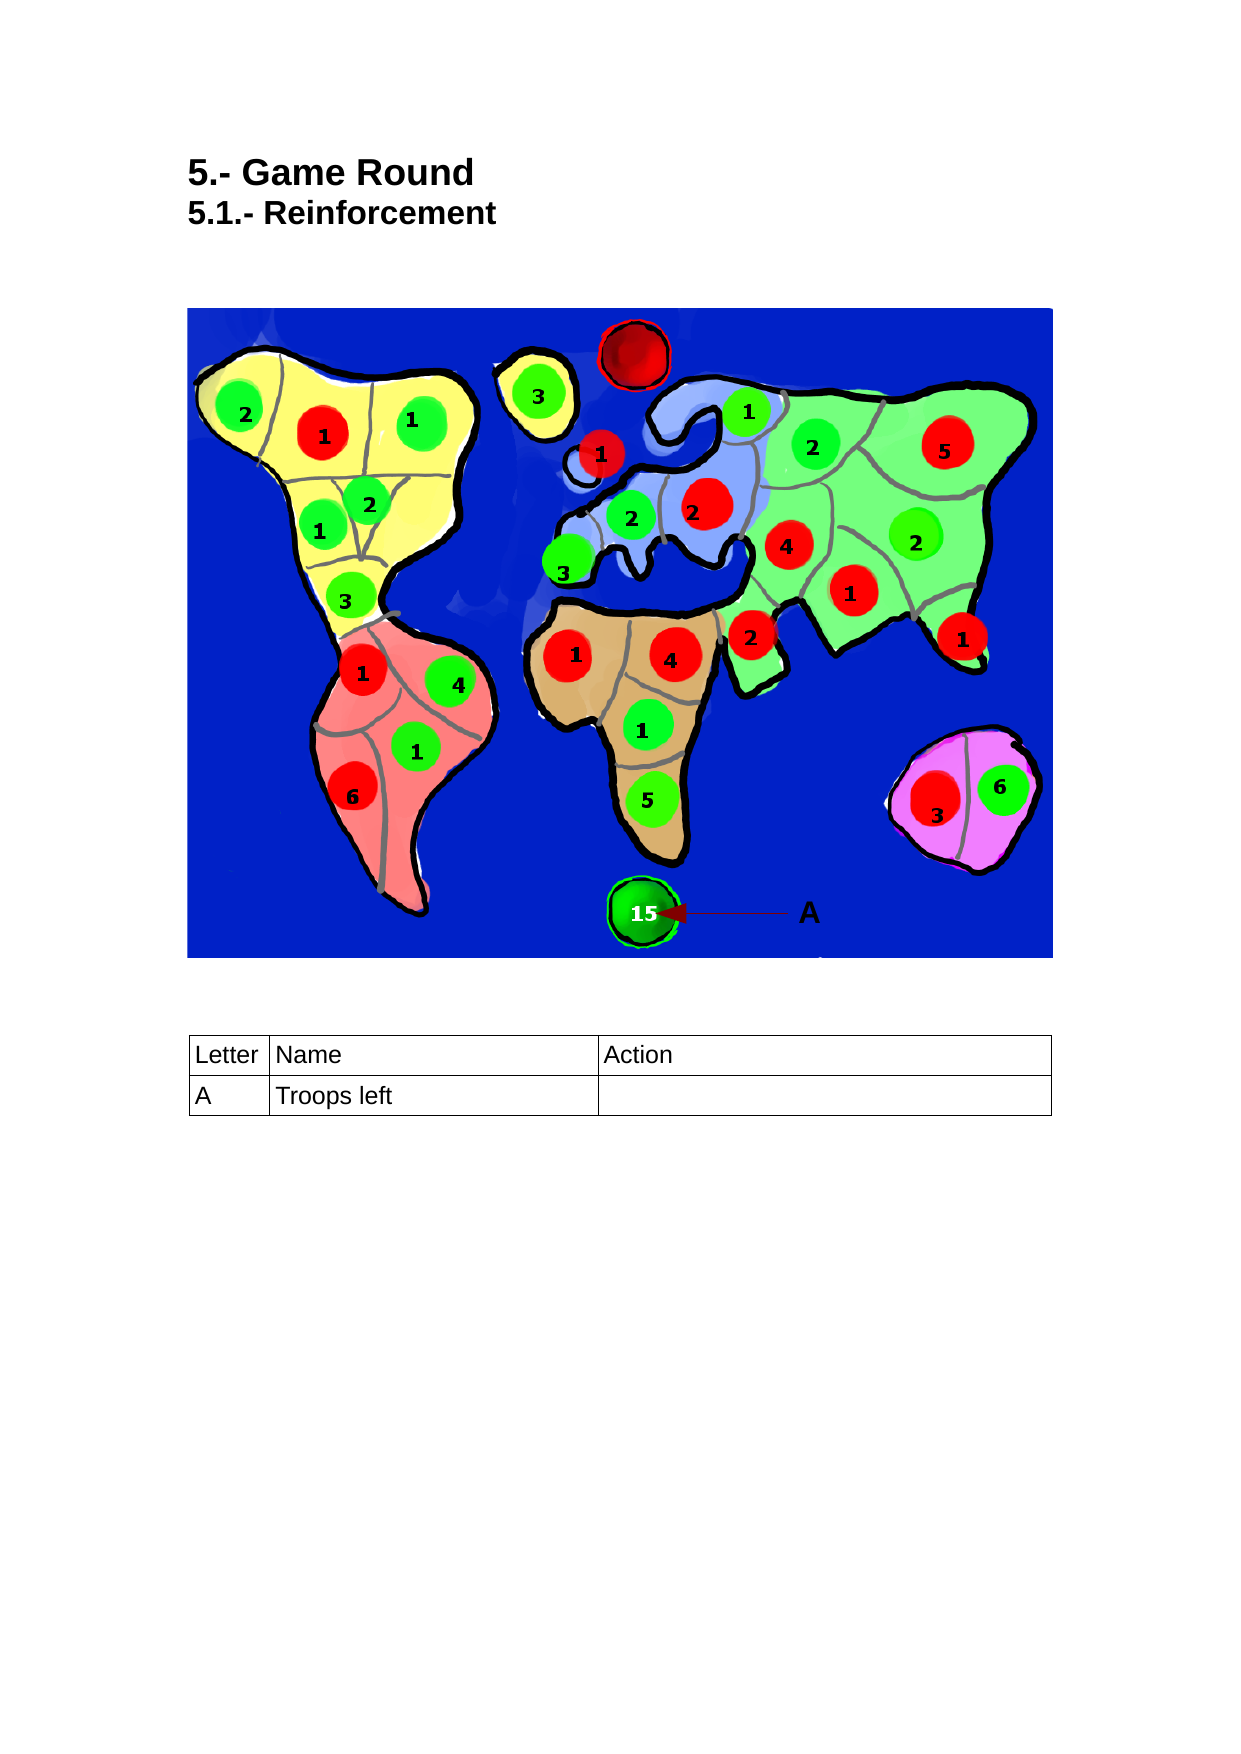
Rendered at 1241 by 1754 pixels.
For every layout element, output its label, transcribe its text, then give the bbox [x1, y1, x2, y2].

table_header Name [270, 1036, 598, 1075]
table_header Letter [190, 1036, 269, 1075]
table_header Action [599, 1036, 1051, 1075]
text 5.- Game Round [187, 150, 1053, 193]
table_cell Troops left [270, 1076, 598, 1115]
picture [187, 308, 1053, 958]
table_cell A [190, 1076, 269, 1115]
table_cell [599, 1076, 1051, 1115]
text 5.1.- Reinforcement [187, 193, 1053, 232]
